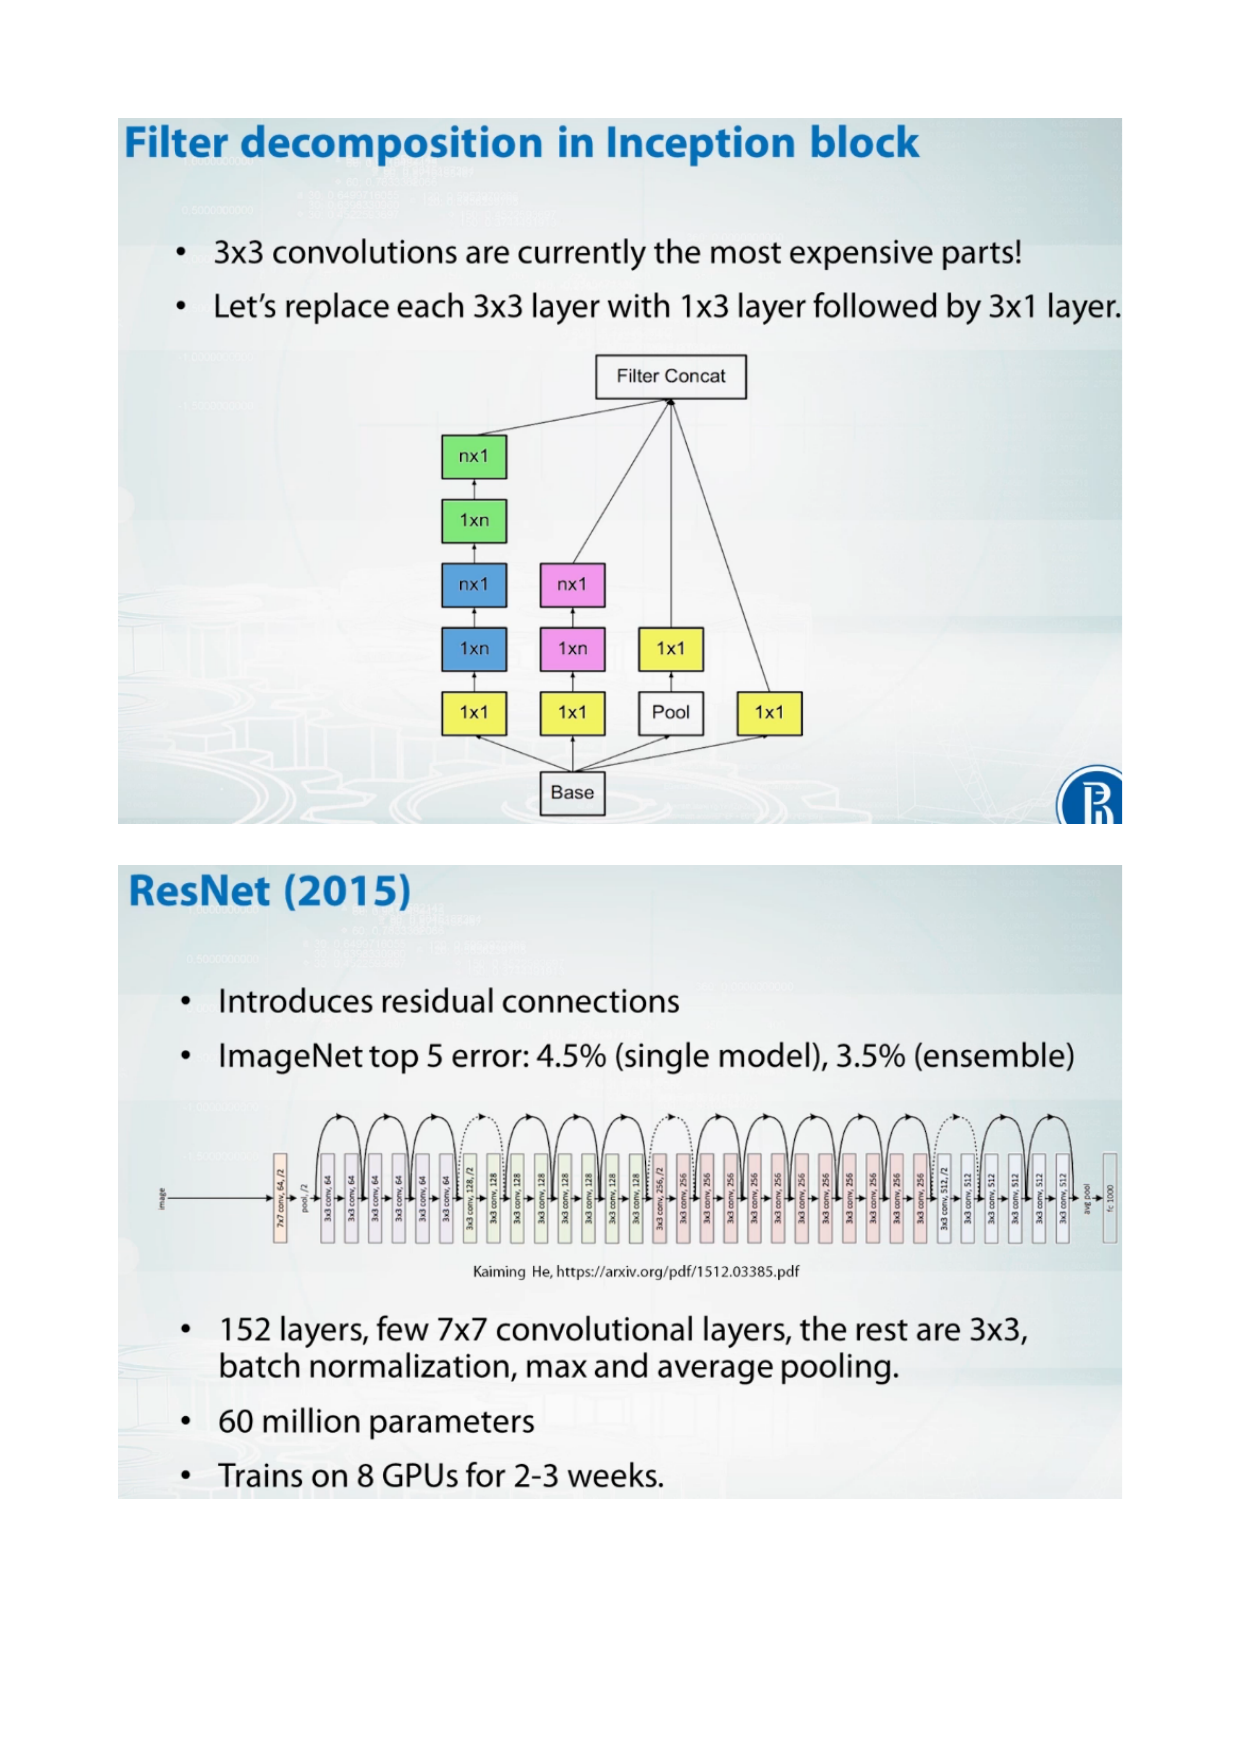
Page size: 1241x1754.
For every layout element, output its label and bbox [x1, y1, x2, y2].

picture [118, 865, 1123, 1499]
picture [118, 118, 1123, 824]
